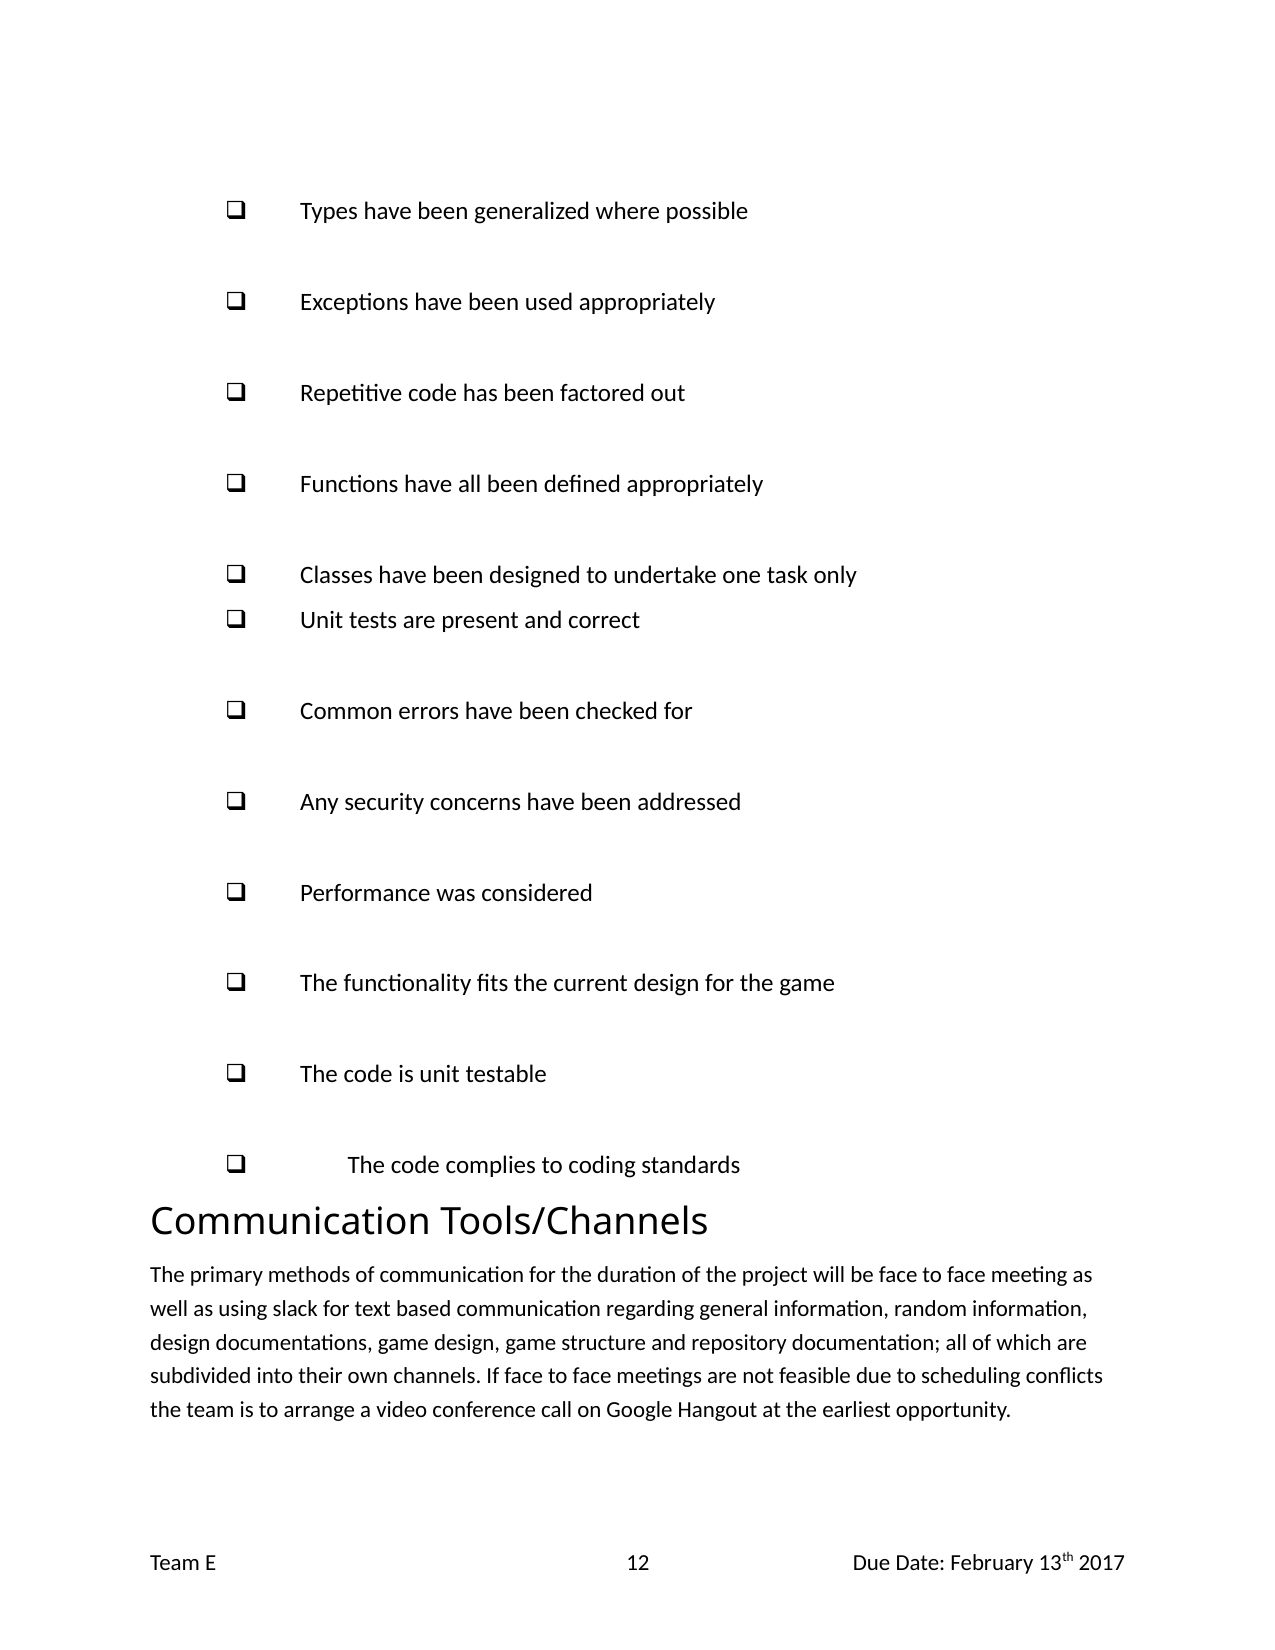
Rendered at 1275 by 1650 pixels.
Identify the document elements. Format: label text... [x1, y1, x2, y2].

list q Repetitive code has been factored out [187, 377, 1125, 408]
list q Any security concerns have been addressed [187, 786, 1125, 816]
list Communication Tools/Channels [150, 1194, 1125, 1246]
list q The code complies to coding standards [187, 1149, 1125, 1180]
list q The functionality fits the current design for the game [187, 967, 1125, 998]
list q Exceptions have been used appropriately [187, 286, 1125, 317]
list q Functions have all been defined appropriately [187, 468, 1125, 498]
list q The code is unit testable [187, 1058, 1125, 1089]
list q Common errors have been checked for [187, 695, 1125, 726]
list q Performance was considered [187, 877, 1125, 907]
list q Types have been generalized where possible [187, 195, 1125, 226]
text The primary methods of communication for the duration of the project will be face to face meeting as well as using slack for text based communication regarding general information, random information, design documentations, game design, game structure and repository documentation; all of which are subdivided into their own channels. If face to face meetings are not feasible due to scheduling conflicts the team is to arrange a video conference call on Google Hangout at the earliest opportunity. [150, 1261, 1125, 1423]
list q Classes have been designed to undertake one task only [187, 559, 1125, 589]
list q Unit tests are present and correct [187, 604, 1125, 635]
